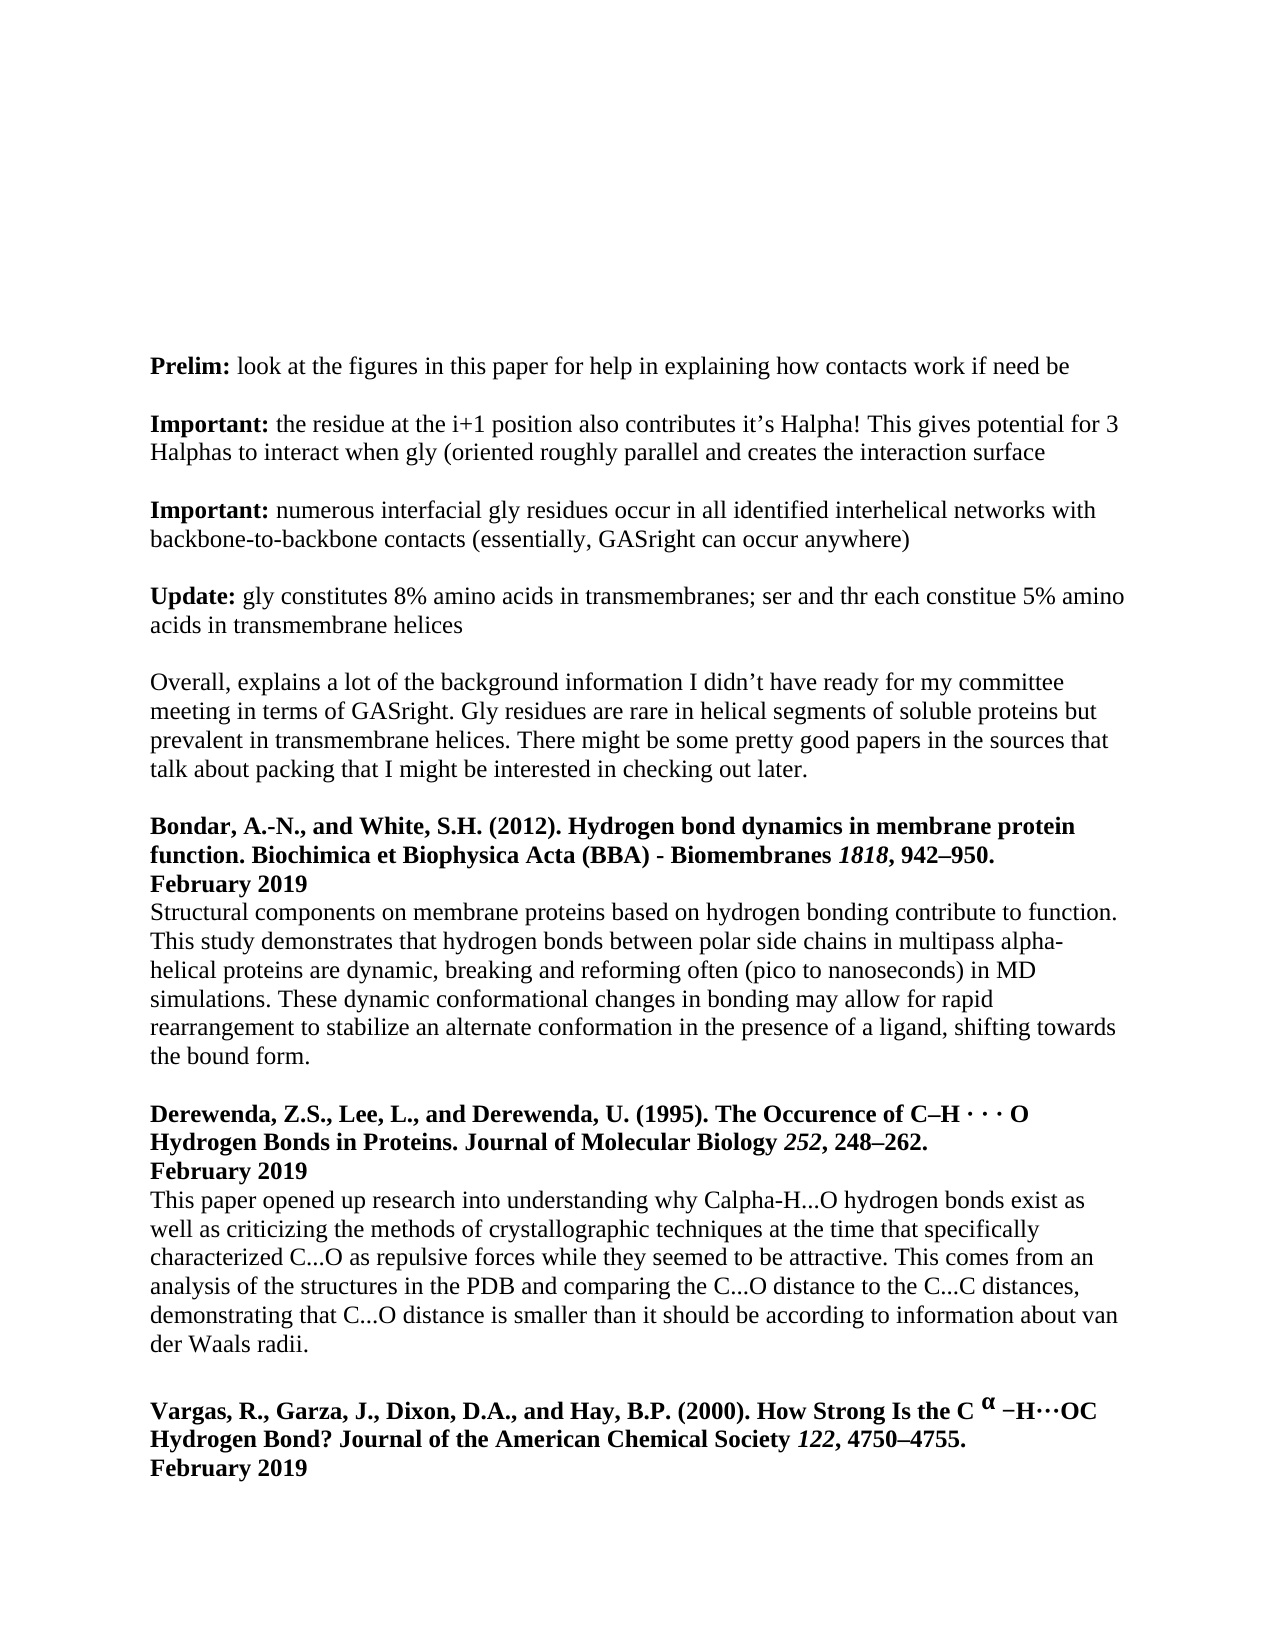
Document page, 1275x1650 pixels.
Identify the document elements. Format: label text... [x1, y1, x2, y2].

text Vargas, R., Garza, J., Dixon, D.A., and Hay, B.P. (2000). How Strong Is the C α −H···OC Hydrogen Bond? Journal of the American Chemical Society 122, 4750–4755. [150, 1386, 1125, 1453]
text This paper opened up research into understanding why Calpha-H...O hydrogen bonds exist as well as criticizing the methods of crystallographic techniques at the time that specifically characterized C...O as repulsive forces while they seemed to be attractive. This comes from an analysis of the structures in the PDB and comparing the C...O distance to the C...C distances, demonstrating that C...O distance is smaller than it should be according to information about van der Waals radii. [150, 1185, 1125, 1357]
text Derewenda, Z.S., Lee, L., and Derewenda, U. (1995). The Occurence of C–H · · · O Hydrogen Bonds in Proteins. Journal of Molecular Biology 252, 248–262. [150, 1099, 1125, 1156]
text Overall, explains a lot of the background information I didn’t have ready for my committee meeting in terms of GASright. Gly residues are rare in helical segments of soluble proteins but prevalent in transmembrane helices. There might be some pretty good papers in the sources that talk about packing that I might be interested in checking out later. [150, 667, 1125, 782]
text Bondar, A.-N., and White, S.H. (2012). Hydrogen bond dynamics in membrane protein function. Biochimica et Biophysica Acta (BBA) - Biomembranes 1818, 942–950. [150, 811, 1125, 869]
text Update: gly constitutes 8% amino acids in transmembranes; ser and thr each constitue 5% amino acids in transmembrane helices [150, 581, 1125, 639]
text Important: the residue at the i+1 position also contributes it’s Halpha! This gives potential for 3 Halphas to interact when gly (oriented roughly parallel and creates the interaction surface [150, 409, 1125, 466]
text February 2019 [150, 869, 1125, 897]
text Prelim: look at the figures in this paper for help in explaining how contacts work if need be [150, 351, 1125, 380]
text Important: numerous interfacial gly residues occur in all identified interhelical networks with backbone-to-backbone contacts (essentially, GASright can occur anywhere) [150, 495, 1125, 552]
text February 2019 [150, 1156, 1125, 1185]
text February 2019 [150, 1453, 1125, 1482]
text Structural components on membrane proteins based on hydrogen bonding contribute to function. This study demonstrates that hydrogen bonds between polar side chains in multipass alpha-helical proteins are dynamic, breaking and reforming often (pico to nanoseconds) in MD simulations. These dynamic conformational changes in bonding may allow for rapid rearrangement to stabilize an alternate conformation in the presence of a ligand, shifting towards the bound form. [150, 897, 1125, 1070]
